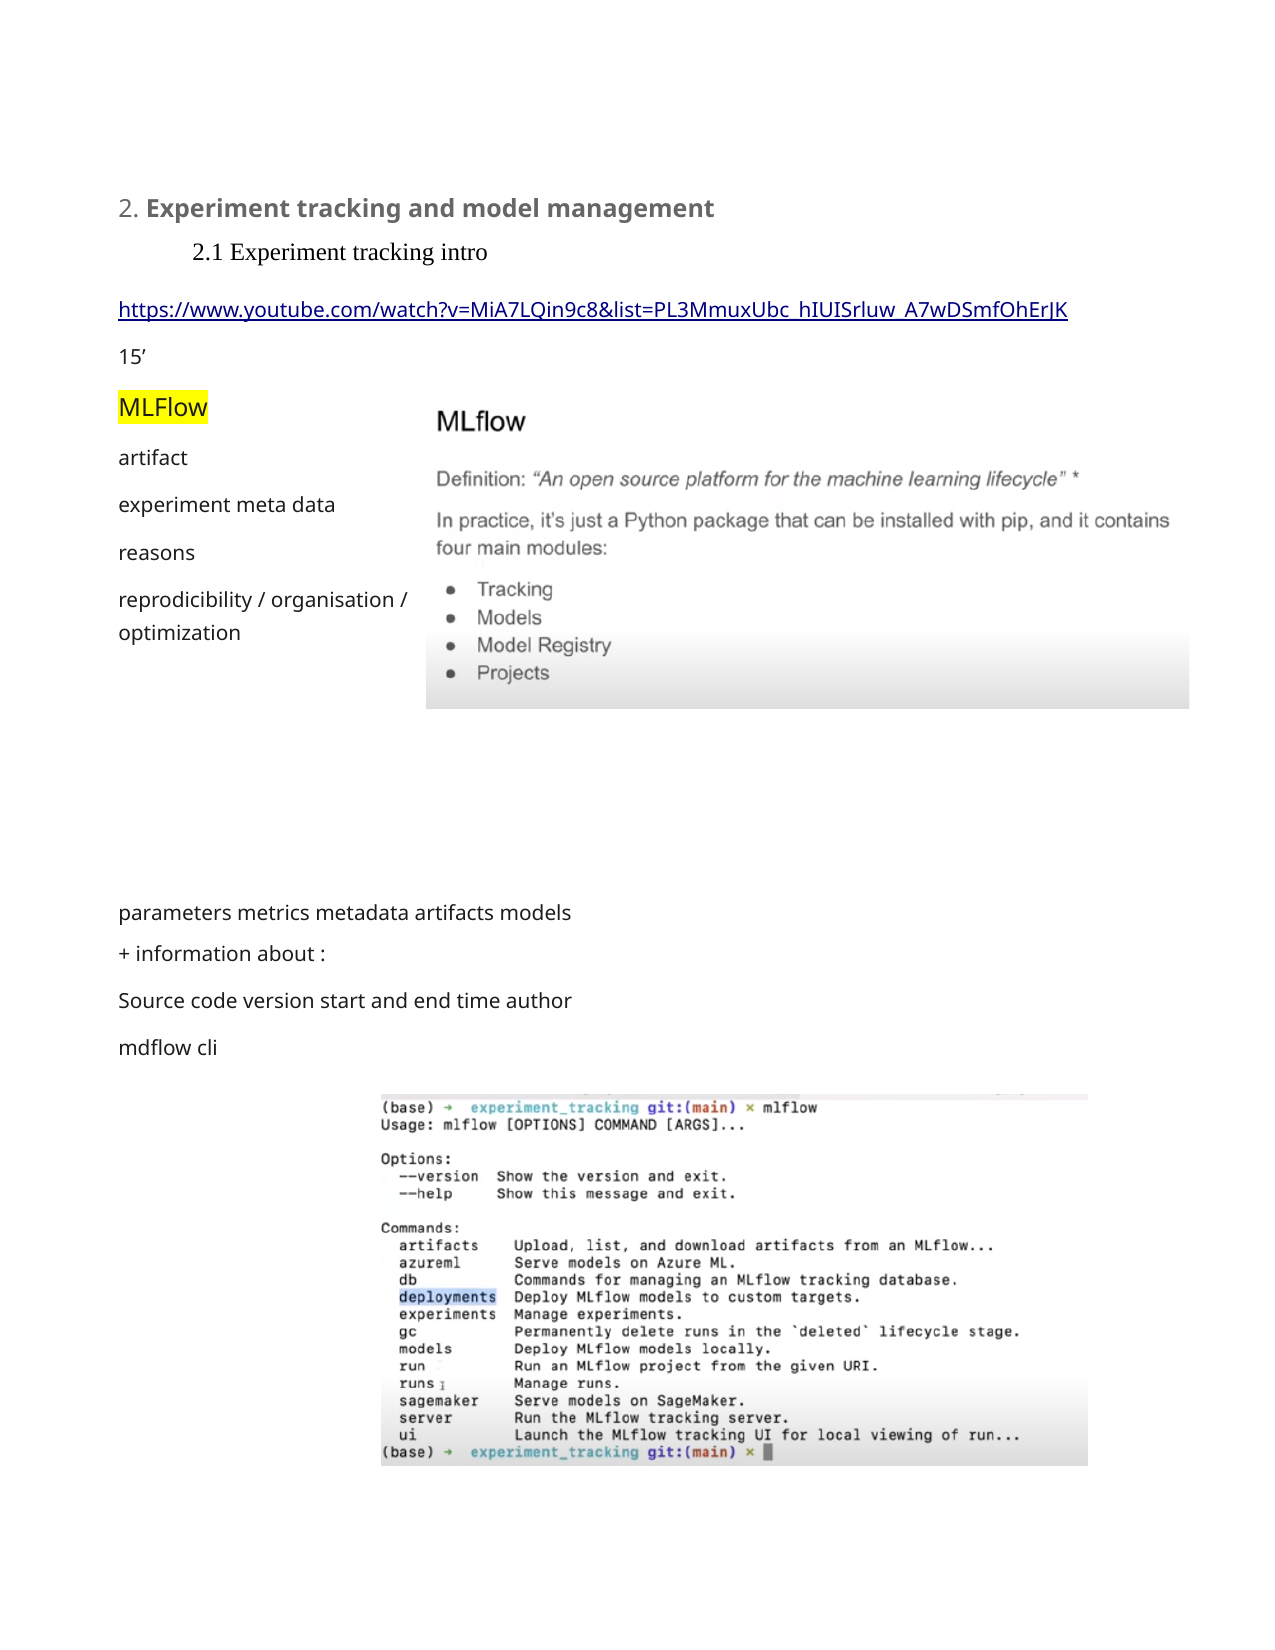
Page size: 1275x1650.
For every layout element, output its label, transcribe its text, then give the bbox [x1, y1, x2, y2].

text Source code version start and end time author [118, 986, 1157, 1015]
text artifact [118, 443, 426, 472]
text reprodicibility / organisation / optimization [118, 585, 426, 646]
subtitle 2. Experiment tracking and model management [118, 191, 1157, 225]
picture [426, 395, 1190, 709]
text reasons [118, 538, 426, 566]
picture [381, 1094, 1088, 1466]
text mdflow cli [118, 1033, 1157, 1062]
text 15’ [118, 342, 1157, 371]
list 2.1 Experiment tracking intro [118, 237, 1157, 266]
text + information about : [118, 939, 1157, 968]
text MLFlow [118, 390, 1157, 424]
text experiment meta data [118, 491, 426, 519]
subtitle parameters metrics metadata artifacts models [118, 898, 1157, 927]
text https://www.youtube.com/watch?v=MiA7LQin9c8&list=PL3MmuxUbc_hIUISrluw_A7wDSmfOhErJK [118, 295, 1157, 324]
